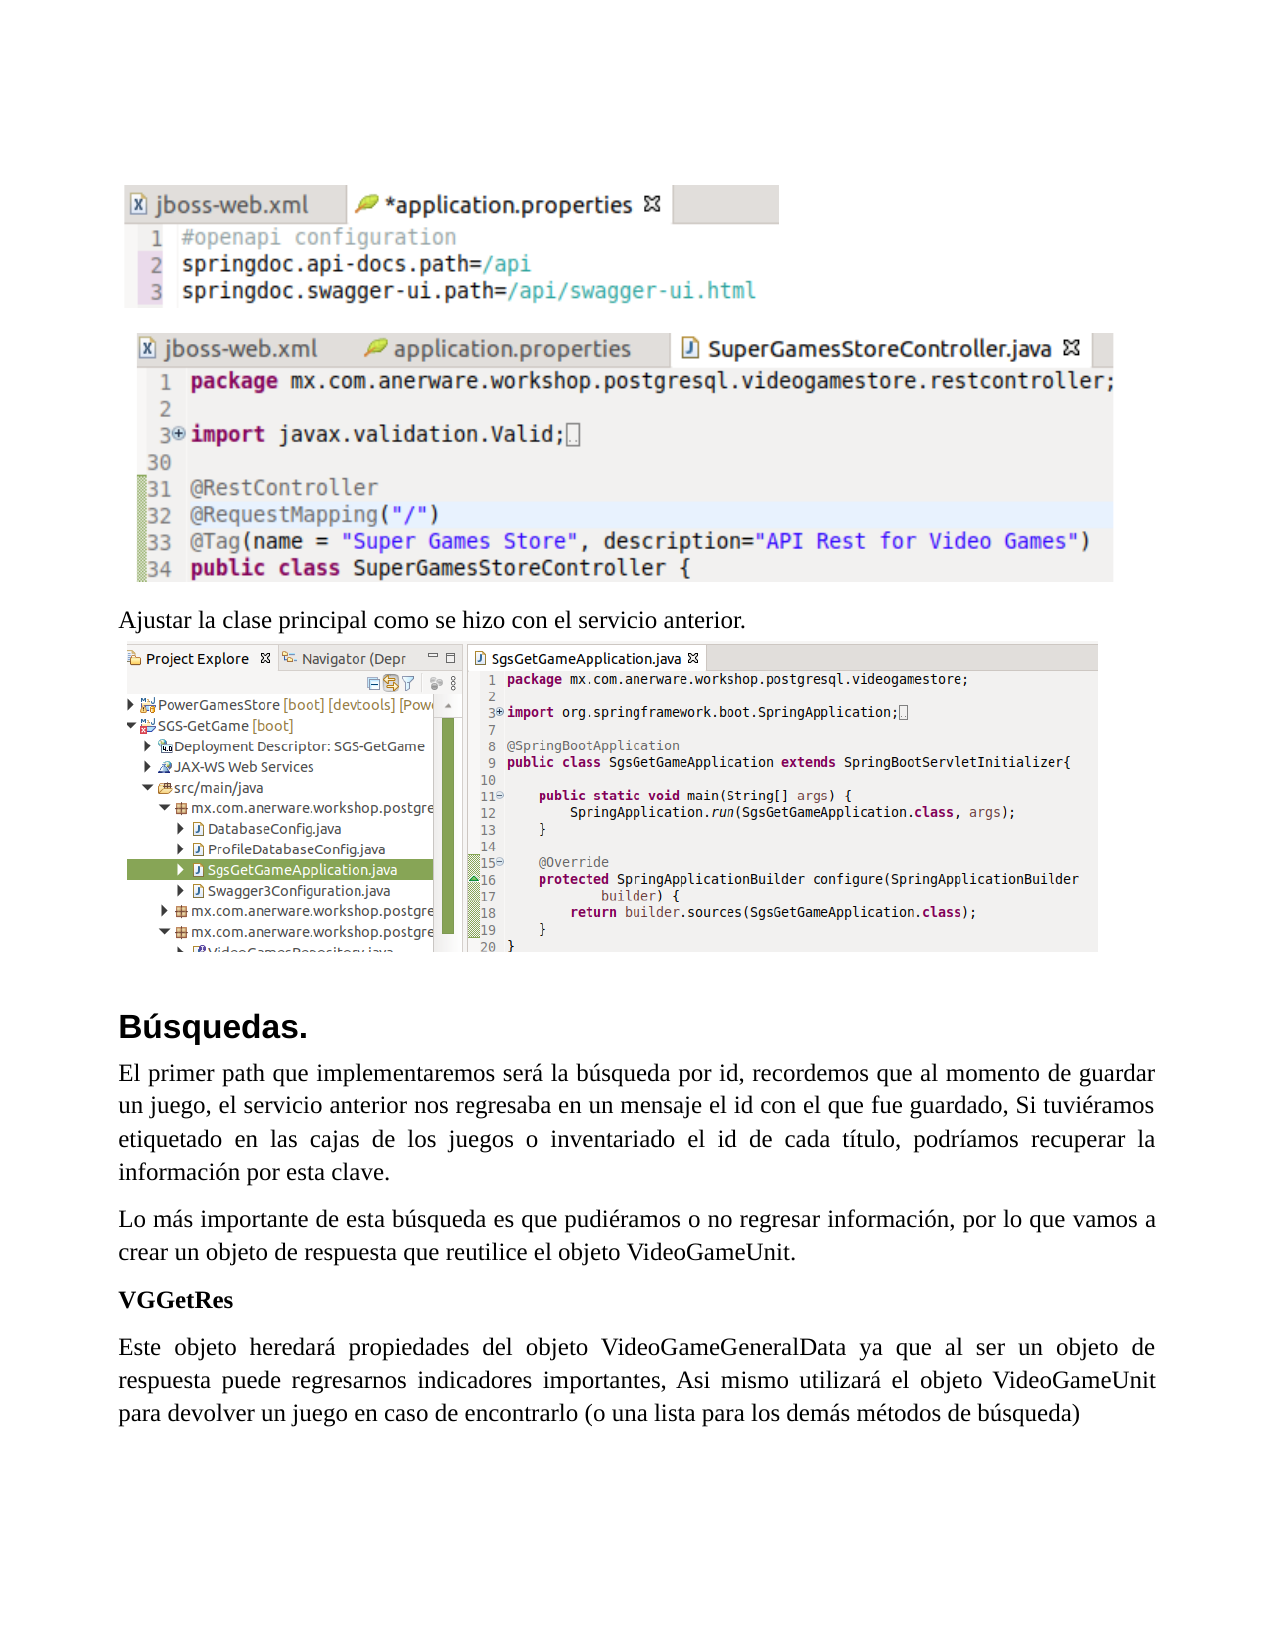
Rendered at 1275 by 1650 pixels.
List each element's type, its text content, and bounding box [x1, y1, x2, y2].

subtitle Búsquedas. [118, 1006, 1157, 1045]
picture [136, 333, 1114, 582]
picture [124, 185, 779, 308]
text El primer path que implementaremos será la búsqueda por id, recordemos que al momento de guardar un juego, el servicio anterior nos regresaba en un mensaje el id con el que fue guardado, Si tuviéramos etiquetado en las cajas de los juegos o inventariado el id de cada título, podríamos recuperar la información por esta clave. [118, 1058, 1157, 1185]
text VGGetRes [118, 1285, 1157, 1314]
text Lo más importante de esta búsqueda es que pudiéramos o no regresar información, por lo que vamos a crear un objeto de respuesta que reutilice el objeto VideoGameUnit. [118, 1204, 1157, 1266]
text Este objeto heredará propiedades del objeto VideoGameGeneralData ya que al ser un objeto de respuesta puede regresarnos indicadores importantes, Asi mismo utilizará el objeto VideoGameUnit para devolver un juego en caso de encontrarlo (o una lista para los demás métodos de búsqueda) [118, 1332, 1157, 1427]
picture [127, 641, 1098, 952]
text Ajustar la clase principal como se hizo con el servicio anterior. [118, 605, 1157, 633]
